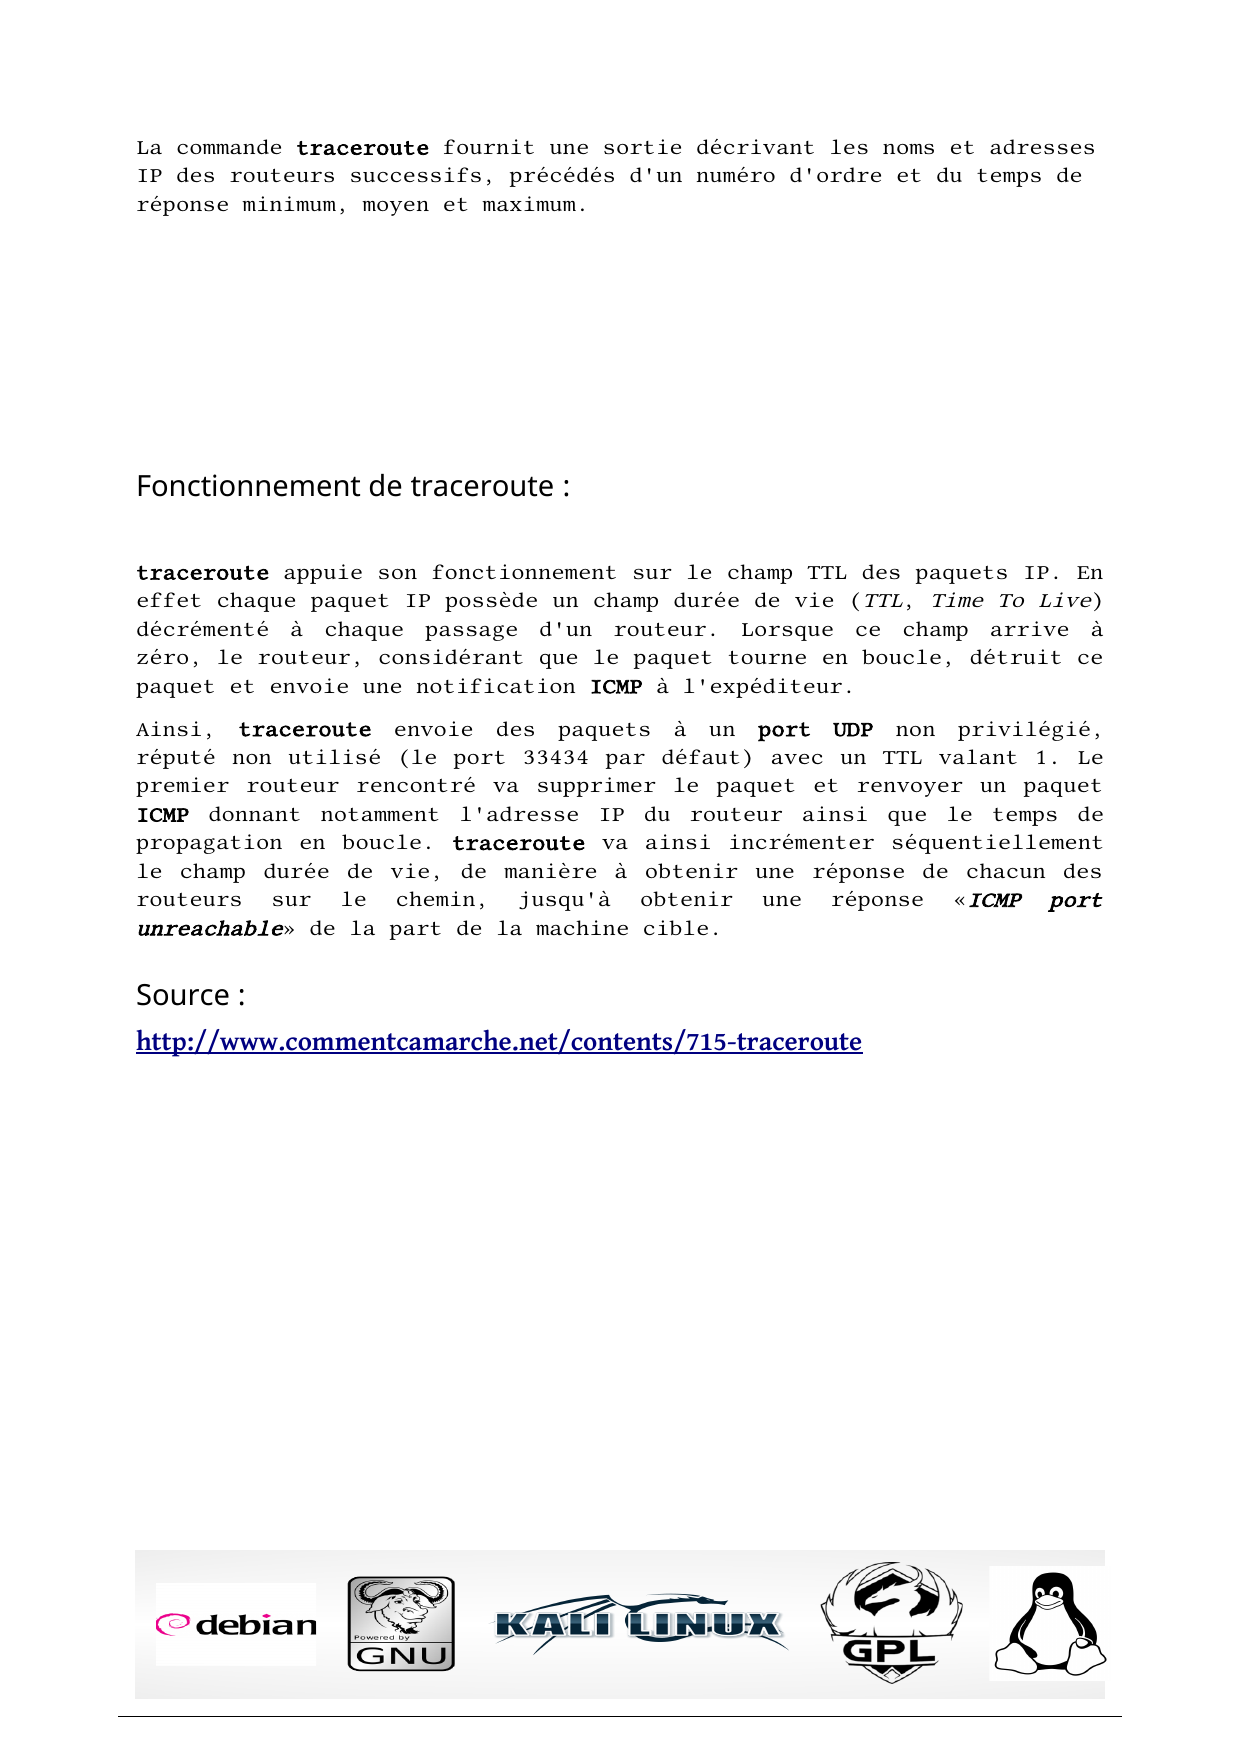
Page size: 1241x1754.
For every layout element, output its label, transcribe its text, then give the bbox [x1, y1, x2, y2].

text Ainsi, traceroute envoie des paquets à un port UDP non privilégié, réputé non utilisé (le port 33434 par défaut) avec un TTL valant 1. Le premier routeur rencontré va supprimer le paquet et renvoyer un paquet ICMP donnant notamment l'adresse IP du routeur ainsi que le temps de propagation en boucle. traceroute va ainsi incrémenter séquentiellement le champ durée de vie, de manière à obtenir une réponse de chacun des routeurs sur le chemin, jusqu'à obtenir une réponse «ICMP port unreachable» de la part de la machine cible. [136, 717, 1104, 940]
picture [341, 1573, 460, 1674]
picture [476, 1579, 799, 1670]
text La commande traceroute fournit une sortie décrivant les noms et adresses IP des routeurs successifs, précédés d'un numéro d'ordre et du temps de réponse minimum, moyen et maximum. [136, 136, 1104, 216]
picture [156, 1583, 317, 1666]
subtitle Source : [136, 974, 1104, 1014]
picture [989, 1566, 1112, 1681]
text http://www.commentcamarche.net/contents/715-traceroute [136, 1026, 1104, 1058]
subtitle Fonctionnement de traceroute : [136, 465, 1104, 505]
text traceroute appuie son fonctionnement sur le champ TTL des paquets IP. En effet chaque paquet IP possède un champ durée de vie (TTL, Time To Live) décrémenté à chaque passage d'un routeur. Lorsque ce champ arrive à zéro, le routeur, considérant que le paquet tourne en boucle, détruit ce paquet et envoie une notification ICMP à l'expéditeur. [136, 561, 1104, 698]
picture [820, 1562, 963, 1684]
